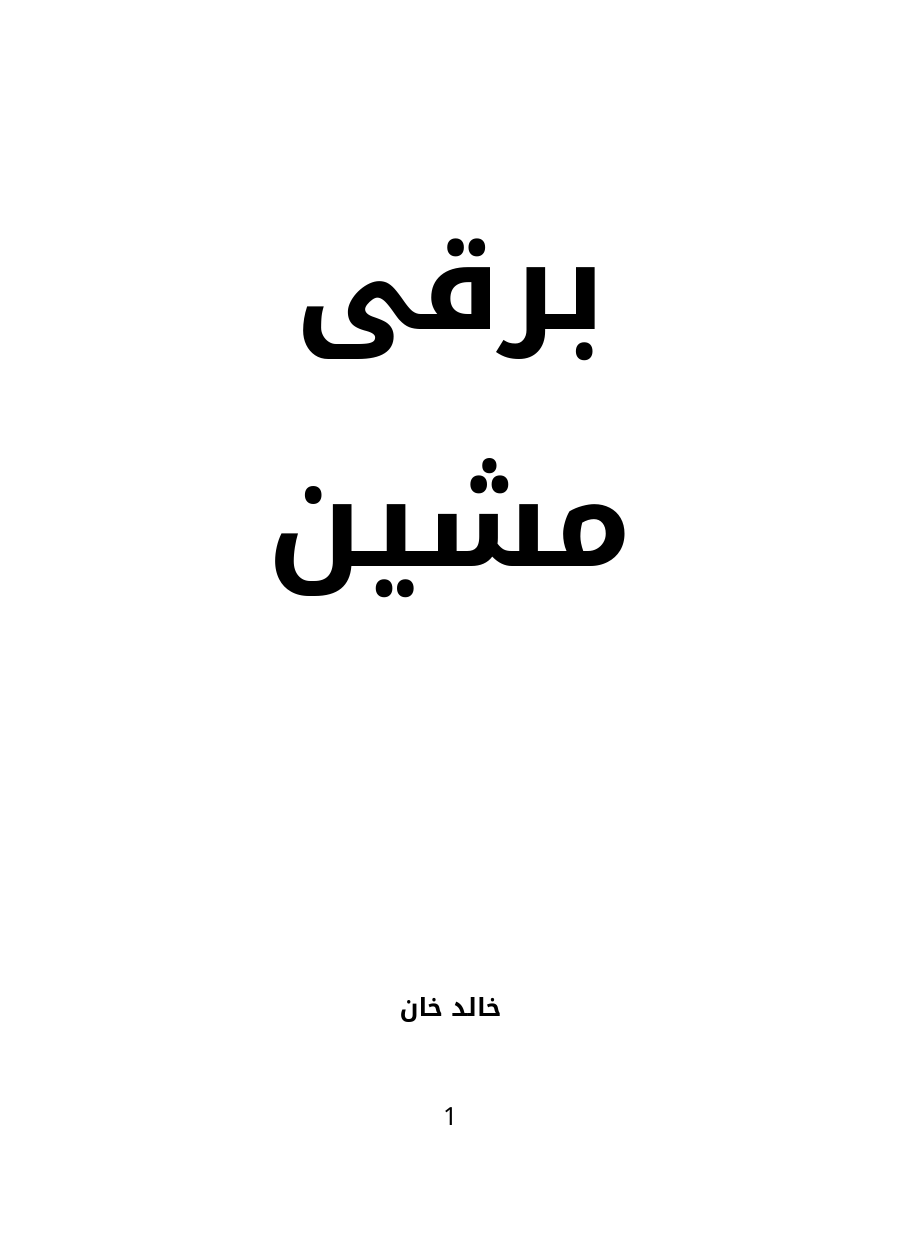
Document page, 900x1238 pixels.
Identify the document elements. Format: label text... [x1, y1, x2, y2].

text برقی مشین [105, 169, 795, 643]
text خالد خان [105, 984, 795, 1031]
